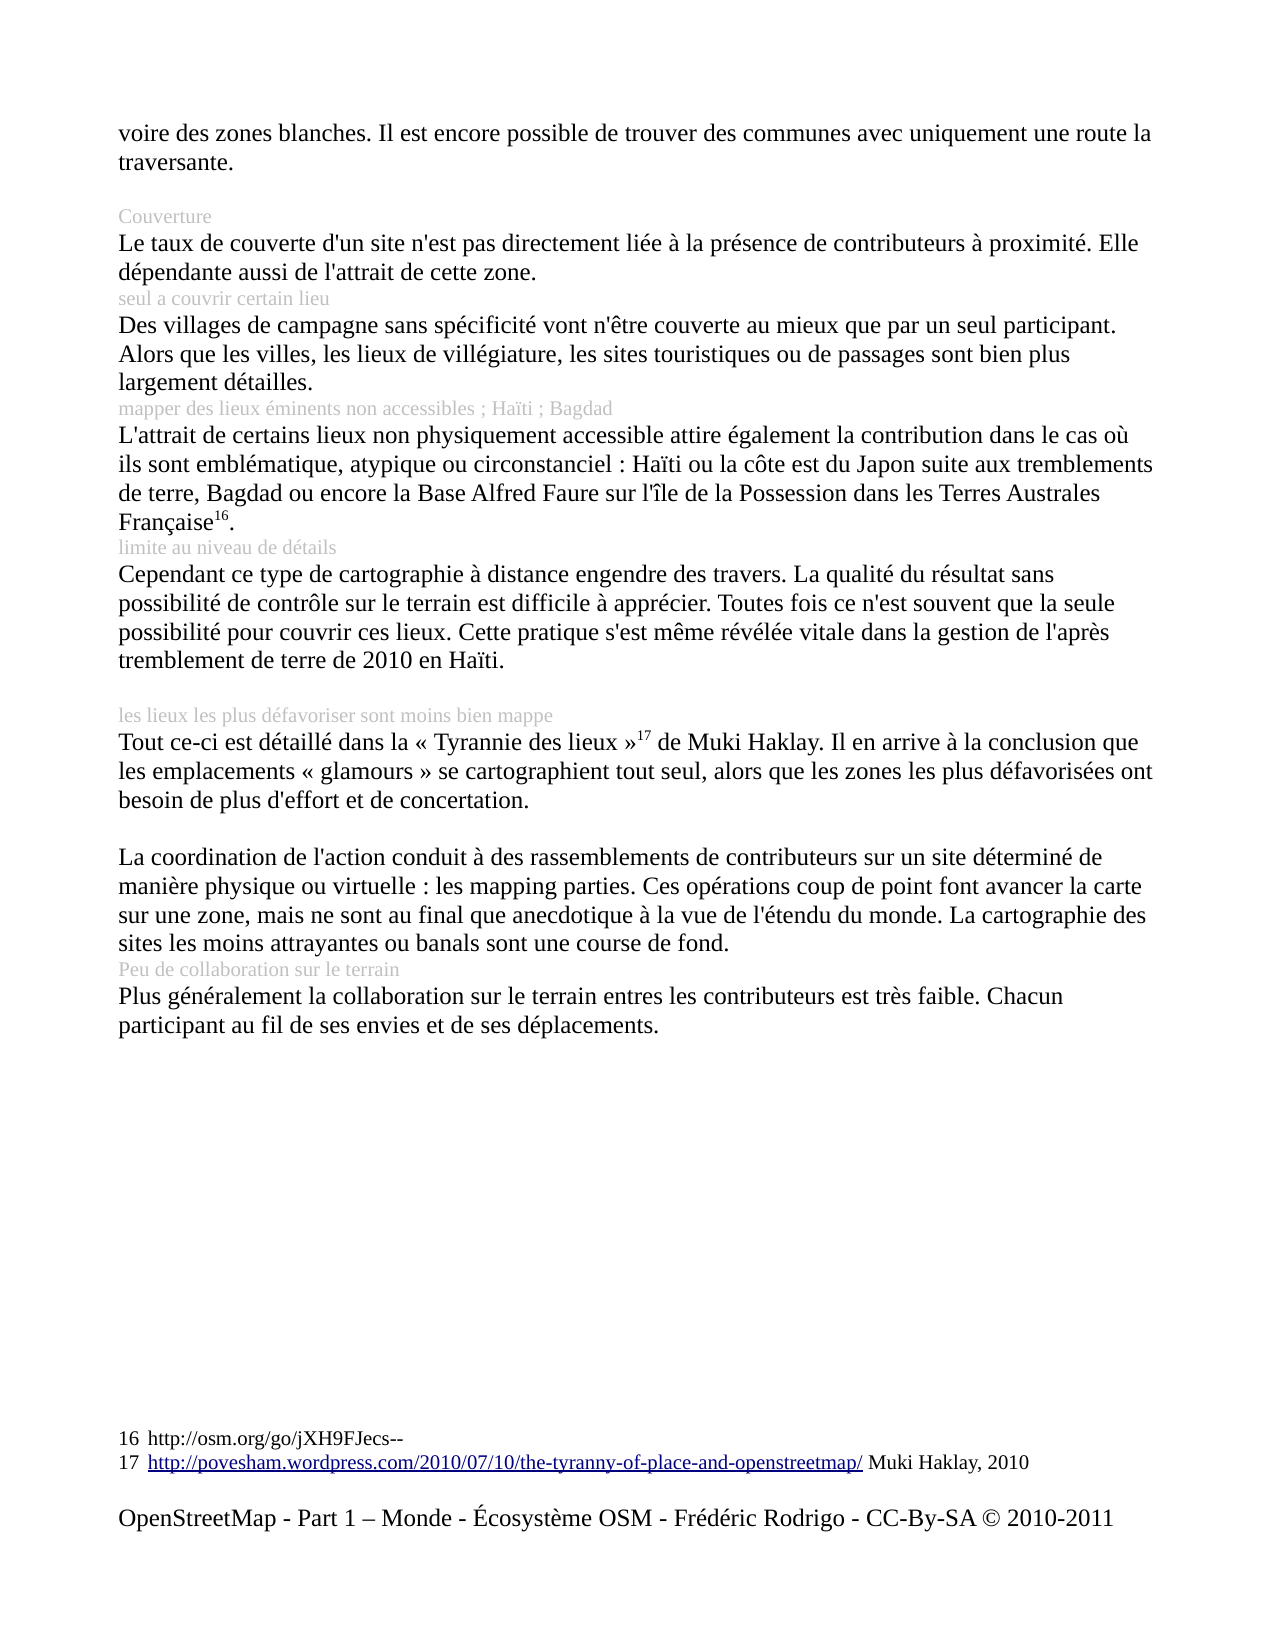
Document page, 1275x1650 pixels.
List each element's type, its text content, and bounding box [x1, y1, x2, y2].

text seul a couvrir certain lieu [118, 286, 1157, 310]
text http://povesham.wordpress.com/2010/07/10/the-tyranny-of-place-and-openstreetmap/ Muki Haklay, 2010 [118, 1449, 1157, 1474]
text Cependant ce type de cartographie à distance engendre des travers. La qualité du résultat sans possibilité de contrôle sur le terrain est difficile à apprécier. Toutes fois ce n'est souvent que la seule possibilité pour couvrir ces lieux. Cette pratique s'est même révélée vitale dans la gestion de l'après tremblement de terre de 2010 en Haïti. [118, 559, 1157, 674]
text mapper des lieux éminents non accessibles ; Haïti ; Bagdad [118, 396, 1157, 420]
text les lieux les plus défavoriser sont moins bien mappe [118, 703, 1157, 727]
text http://osm.org/go/jXH9FJecs-- [118, 1426, 1157, 1449]
text voire des zones blanches. Il est encore possible de trouver des communes avec uniquement une route la traversante. [118, 118, 1157, 176]
text limite au niveau de détails [118, 535, 1157, 559]
text La coordination de l'action conduit à des rassemblements de contributeurs sur un site déterminé de manière physique ou virtuelle : les mapping parties. Ces opérations coup de point font avancer la carte sur une zone, mais ne sont au final que anecdotique à la vue de l'étendu du monde. La cartographie des sites les moins attrayantes ou banals sont une course de fond. [118, 842, 1157, 957]
text L'attrait de certains lieux non physiquement accessible attire également la contribution dans le cas où ils sont emblématique, atypique ou circonstanciel : Haïti ou la côte est du Japon suite aux tremblements de terre, Bagdad ou encore la Base Alfred Faure sur l'île de la Possession dans les Terres Australes Française. [118, 420, 1157, 535]
text Des villages de campagne sans spécificité vont n'être couverte au mieux que par un seul participant. Alors que les villes, les lieux de villégiature, les sites touristiques ou de passages sont bien plus largement détailles. [118, 310, 1157, 396]
text Tout ce-ci est détaillé dans la « Tyrannie des lieux » de Muki Haklay. Il en arrive à la conclusion que les emplacements « glamours » se cartographient tout seul, alors que les zones les plus défavorisées ont besoin de plus d'effort et de concertation. [118, 727, 1157, 813]
text Plus généralement la collaboration sur le terrain entres les contributeurs est très faible. Chacun participant au fil de ses envies et de ses déplacements. [118, 981, 1157, 1039]
text Peu de collaboration sur le terrain [118, 957, 1157, 981]
text Couverture [118, 204, 1157, 228]
text Le taux de couverte d'un site n'est pas directement liée à la présence de contributeurs à proximité. Elle dépendante aussi de l'attrait de cette zone. [118, 228, 1157, 286]
